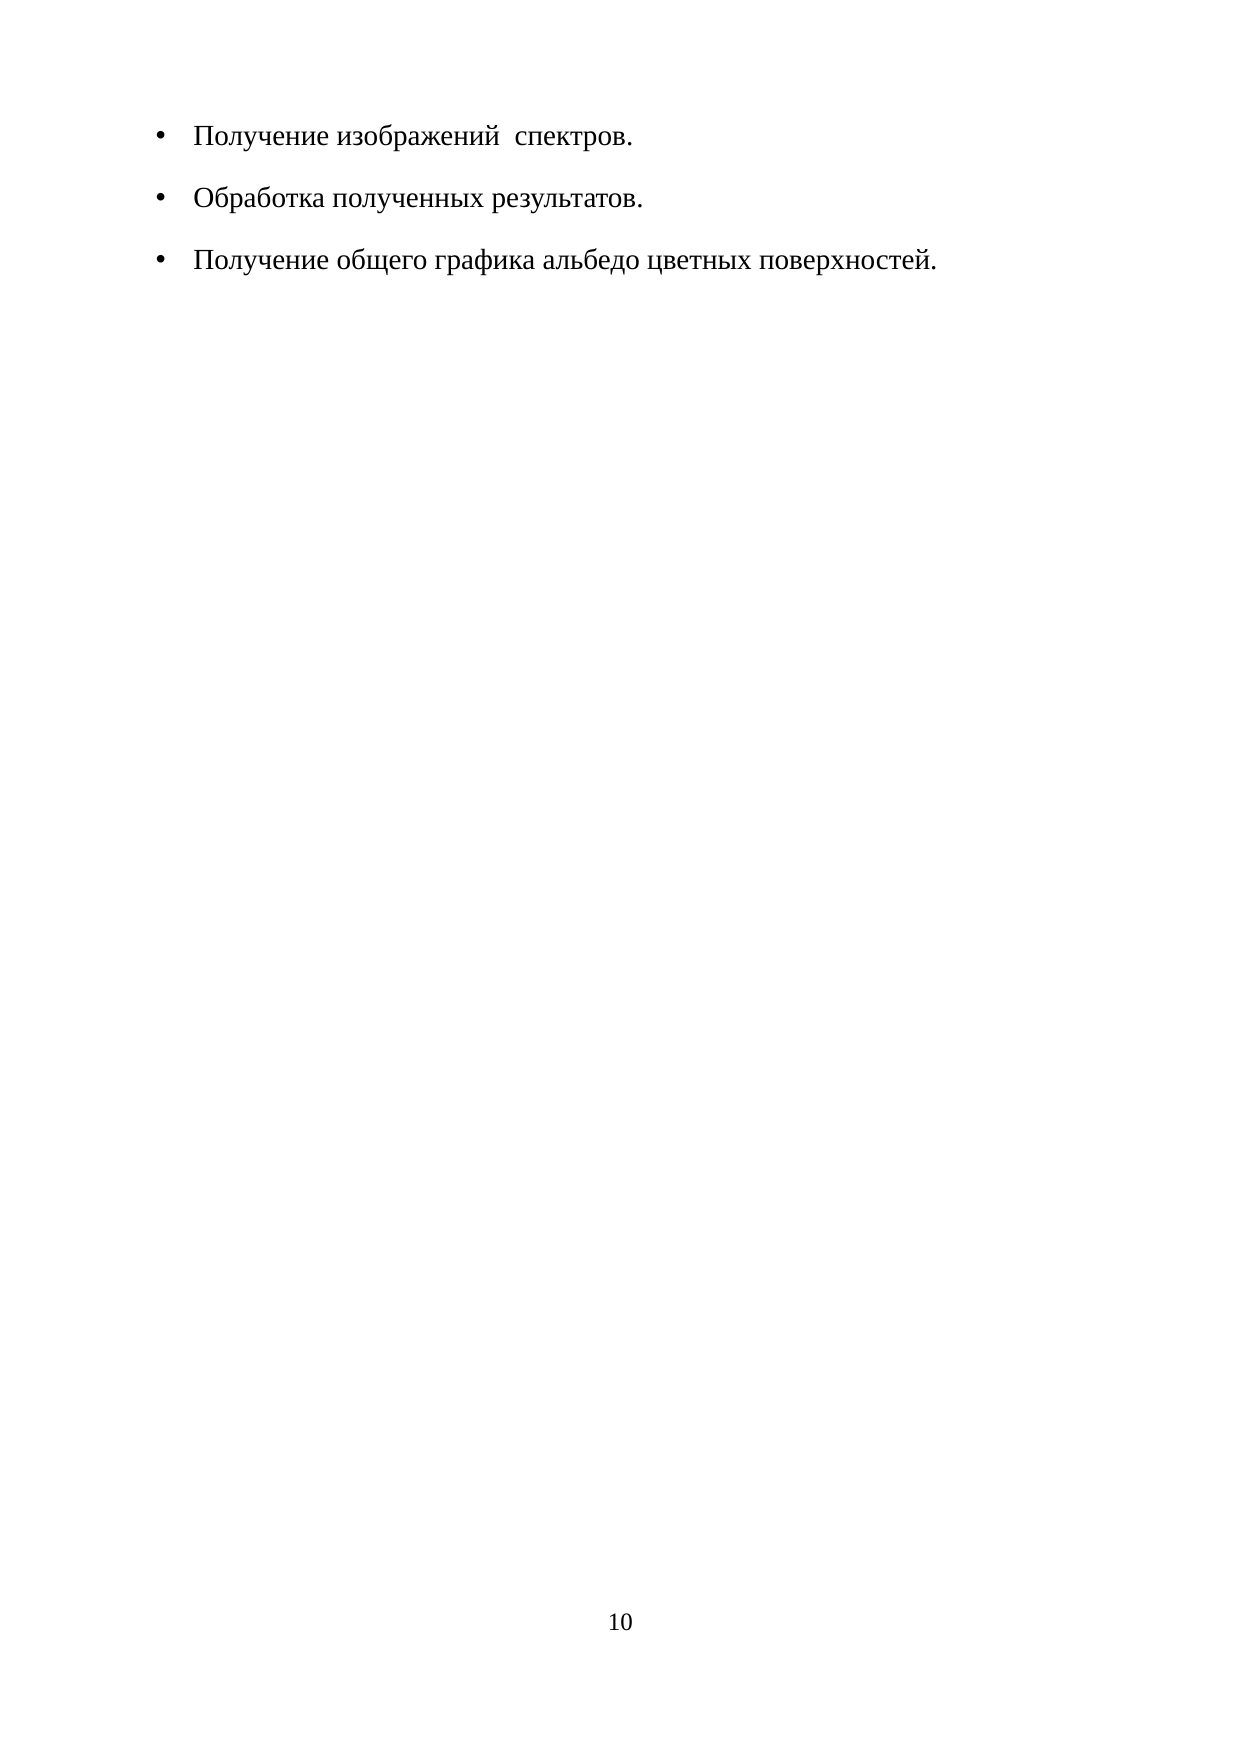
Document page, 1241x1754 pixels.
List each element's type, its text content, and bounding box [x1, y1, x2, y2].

list Получение изображений спектров. [156, 118, 1122, 152]
list Обработка полученных результатов. [156, 180, 1122, 214]
list Получение общего графика альбедо цветных поверхностей. [156, 242, 1122, 276]
